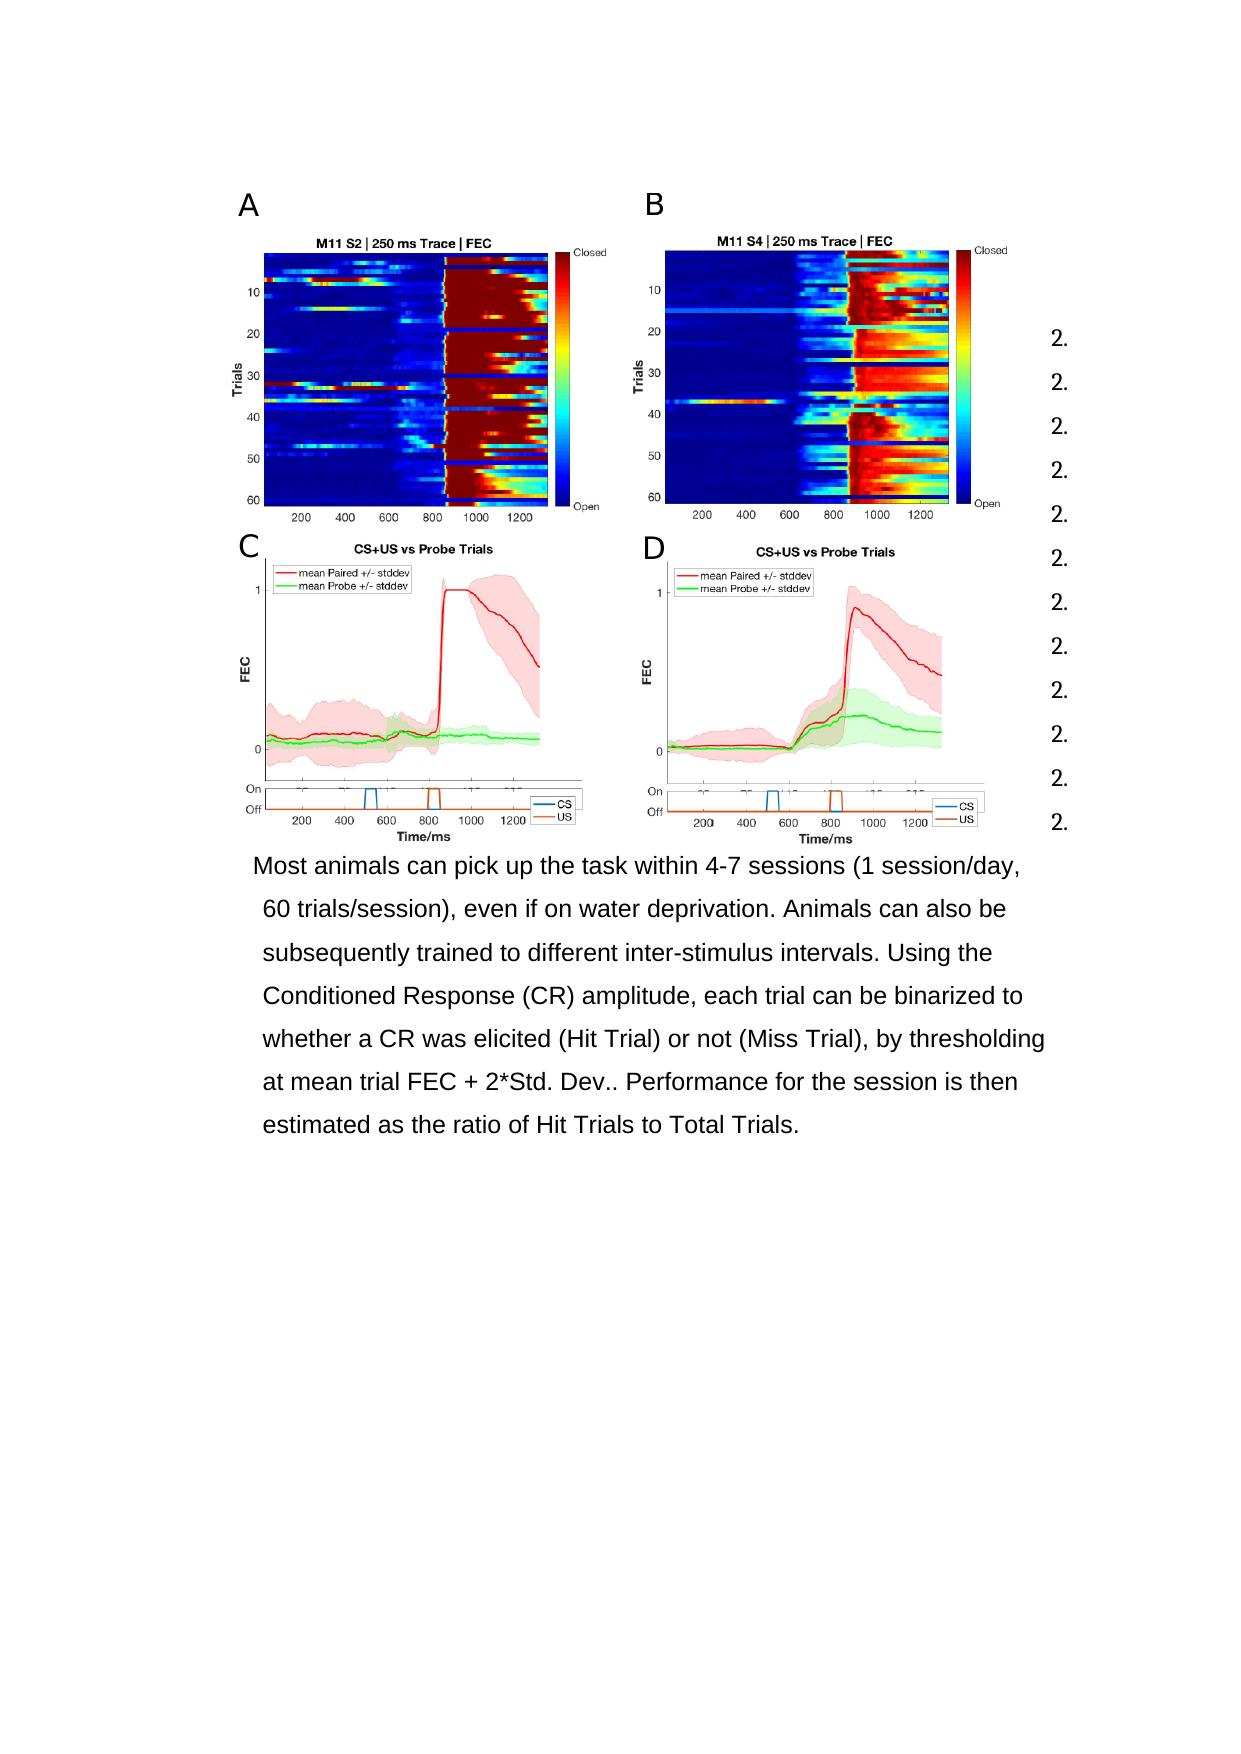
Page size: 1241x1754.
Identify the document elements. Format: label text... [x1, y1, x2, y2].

list Most animals can pick up the task within 4-7 sessions (1 session/day, 60 trials/session), even if on water deprivation. Animals can also be subsequently trained to different inter-stimulus intervals. Using the Conditioned Response (CR) amplitude, each trial can be binarized to whether a CR was elicited (Hit Trial) or not (Miss Trial), by thresholding at mean trial FEC + 2*Std. Dev.. Performance for the session is then estimated as the ratio of Hit Trials to Total Trials. [225, 322, 1053, 1139]
